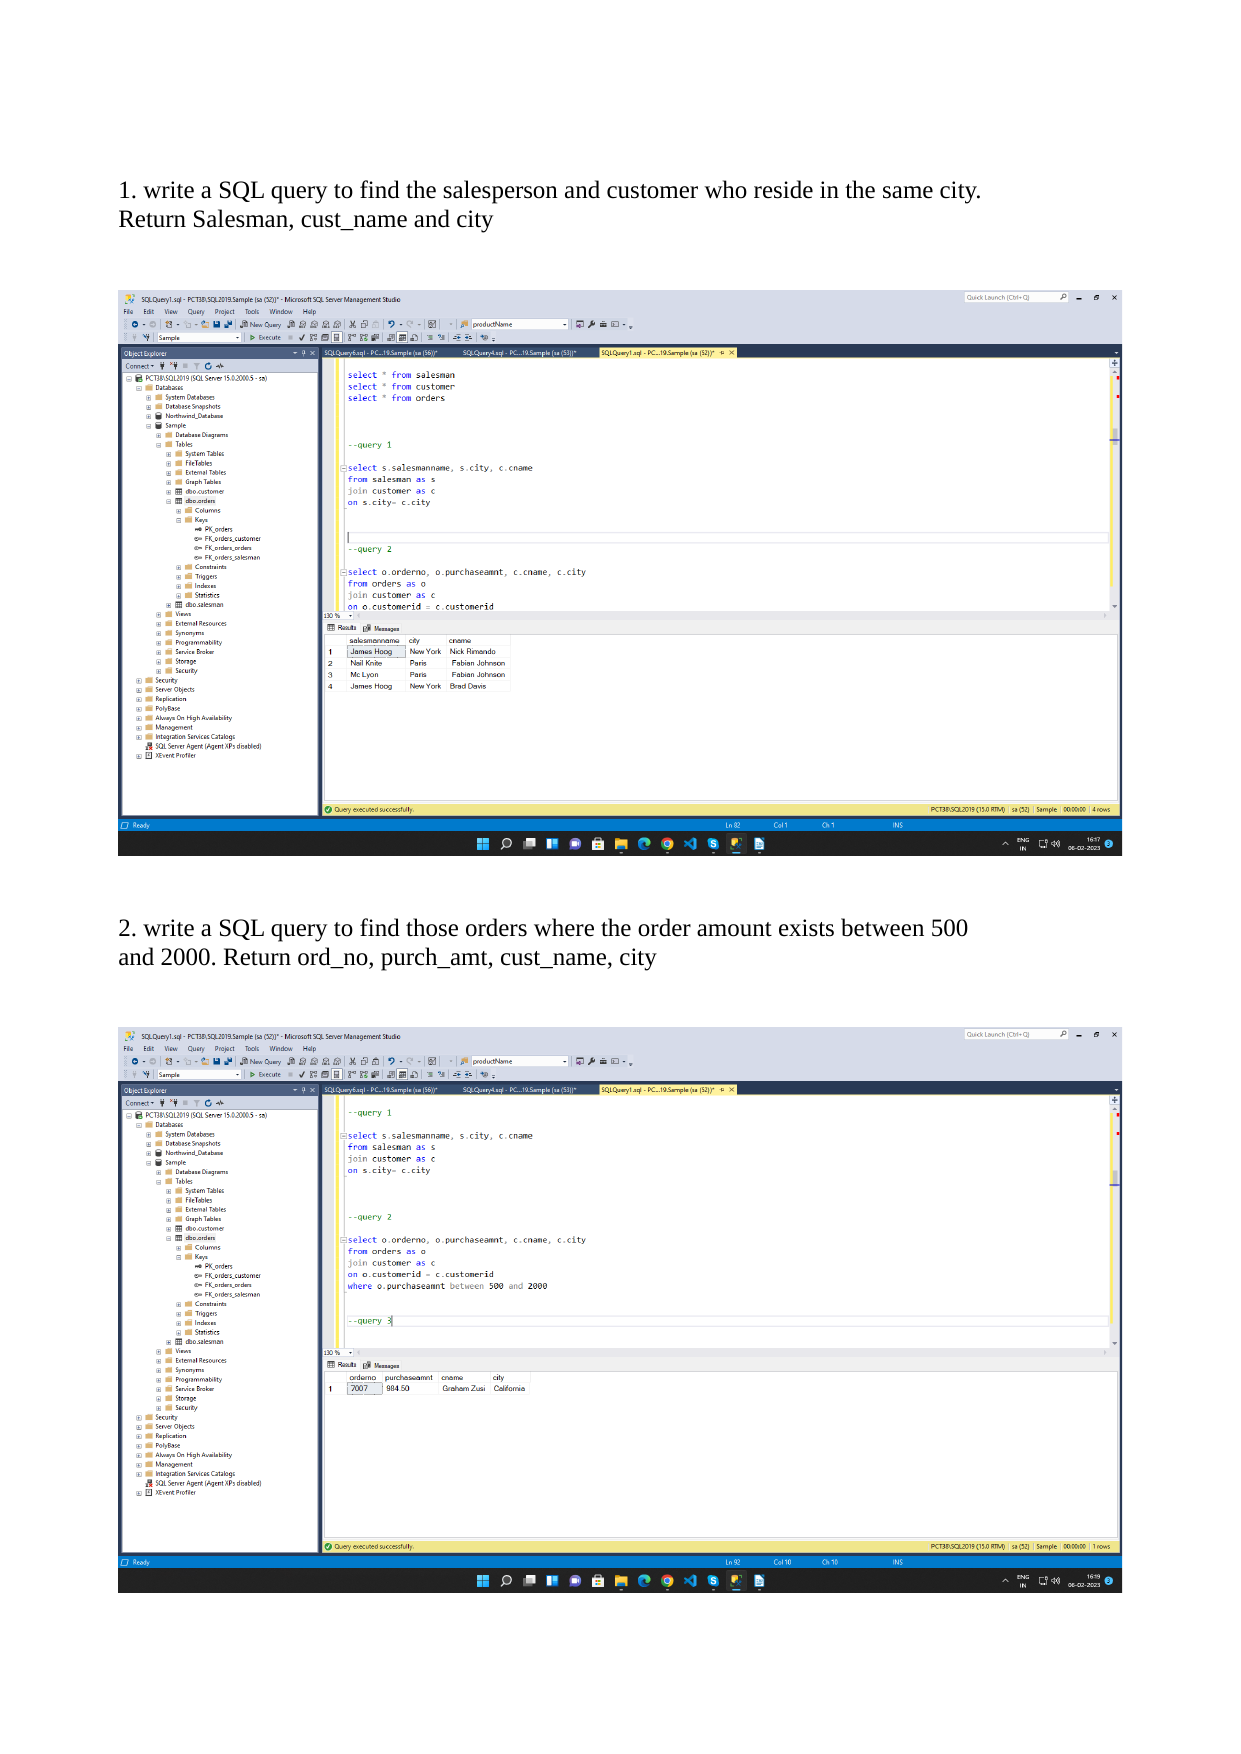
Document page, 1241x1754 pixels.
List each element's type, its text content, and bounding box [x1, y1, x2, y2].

picture [118, 290, 1123, 856]
text and 2000. Return ord_no, purch_amt, cust_name, city [118, 942, 1122, 970]
text 2. write a SQL query to find those orders where the order amount exists between 500 [118, 913, 1122, 942]
text Return Salesman, cust_name and city [118, 204, 1122, 233]
picture [118, 1027, 1123, 1593]
text 1. write a SQL query to find the salesperson and customer who reside in the same city. [118, 176, 1122, 204]
